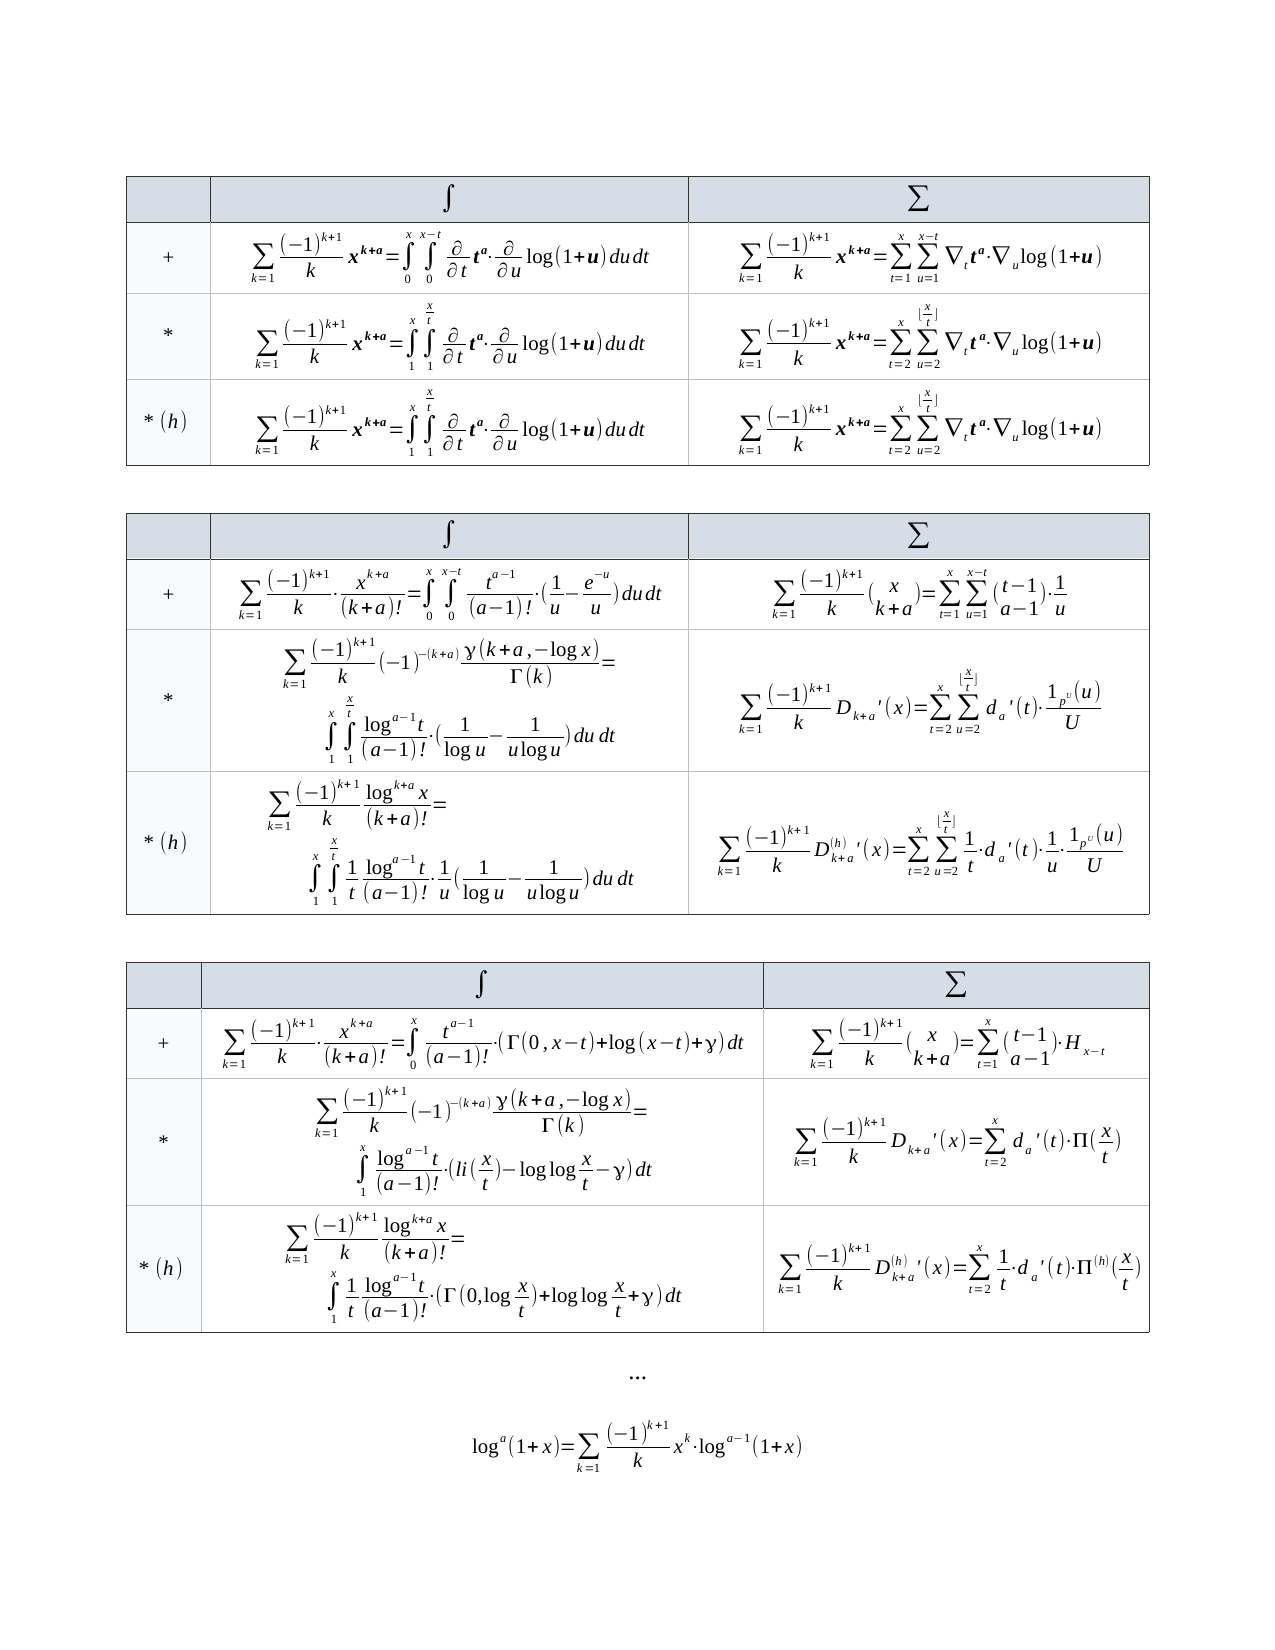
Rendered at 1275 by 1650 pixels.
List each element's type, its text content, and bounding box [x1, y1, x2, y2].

table_cell + [127, 223, 210, 292]
table_header [202, 963, 763, 1008]
table_header [127, 177, 210, 222]
table_header [127, 963, 201, 1008]
table_cell * [127, 294, 210, 378]
table_cell [689, 223, 1149, 292]
table_cell [211, 380, 688, 465]
table_cell [689, 630, 1149, 771]
table_cell * [127, 1079, 201, 1205]
table_cell [689, 560, 1149, 629]
table_header [127, 514, 210, 558]
table_cell [689, 294, 1149, 378]
table_header [689, 514, 1149, 558]
table_cell * [127, 630, 210, 771]
table_cell * [127, 772, 210, 914]
table_cell + [127, 1009, 201, 1078]
table_cell [211, 223, 688, 292]
table_header [211, 514, 688, 558]
table_cell [211, 294, 688, 378]
table_cell [202, 1009, 763, 1078]
table_cell [764, 1079, 1149, 1205]
table_cell [689, 380, 1149, 465]
table_header [689, 177, 1149, 222]
table_cell [764, 1206, 1149, 1332]
table_header [764, 963, 1149, 1008]
table_cell * [127, 380, 210, 465]
table_cell * [127, 1206, 201, 1332]
table_cell [202, 1079, 763, 1205]
table_cell [211, 772, 688, 914]
table_cell + [127, 560, 210, 629]
table_cell [211, 560, 688, 629]
table_cell [689, 772, 1149, 914]
table_header [211, 177, 688, 222]
table_cell [202, 1206, 763, 1332]
table_cell [764, 1009, 1149, 1078]
text ... [118, 1356, 1157, 1385]
table_cell [211, 630, 688, 771]
